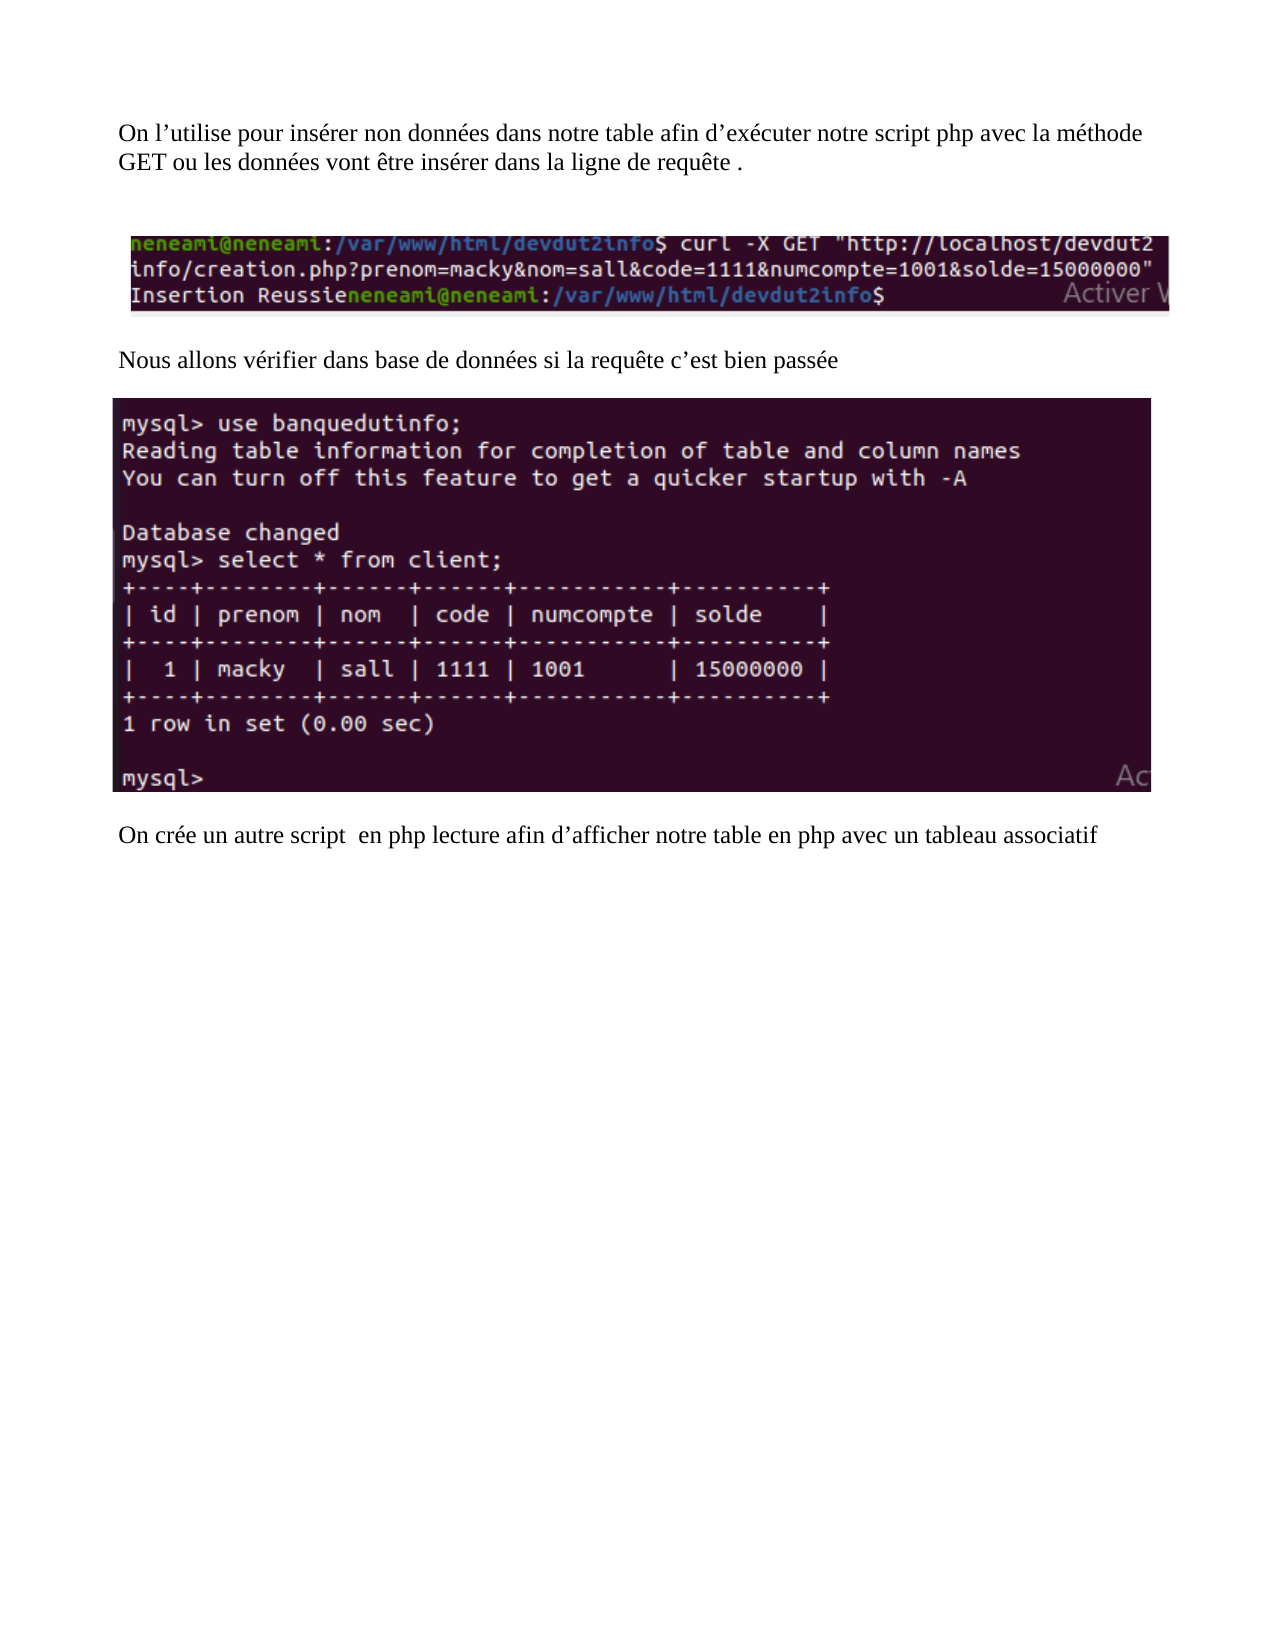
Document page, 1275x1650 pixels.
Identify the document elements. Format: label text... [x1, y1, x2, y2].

picture [112, 398, 1152, 792]
text On crée un autre script en php lecture afin d’afficher notre table en php avec un tableau associatif [118, 820, 1157, 849]
text Nous allons vérifier dans base de données si la requête c’est bien passée [118, 346, 1157, 374]
text GET ou les données vont être insérer dans la ligne de requête . [118, 147, 1157, 176]
picture [130, 236, 1170, 317]
text On l’utilise pour insérer non données dans notre table afin d’exécuter notre script php avec la méthode [118, 118, 1157, 147]
